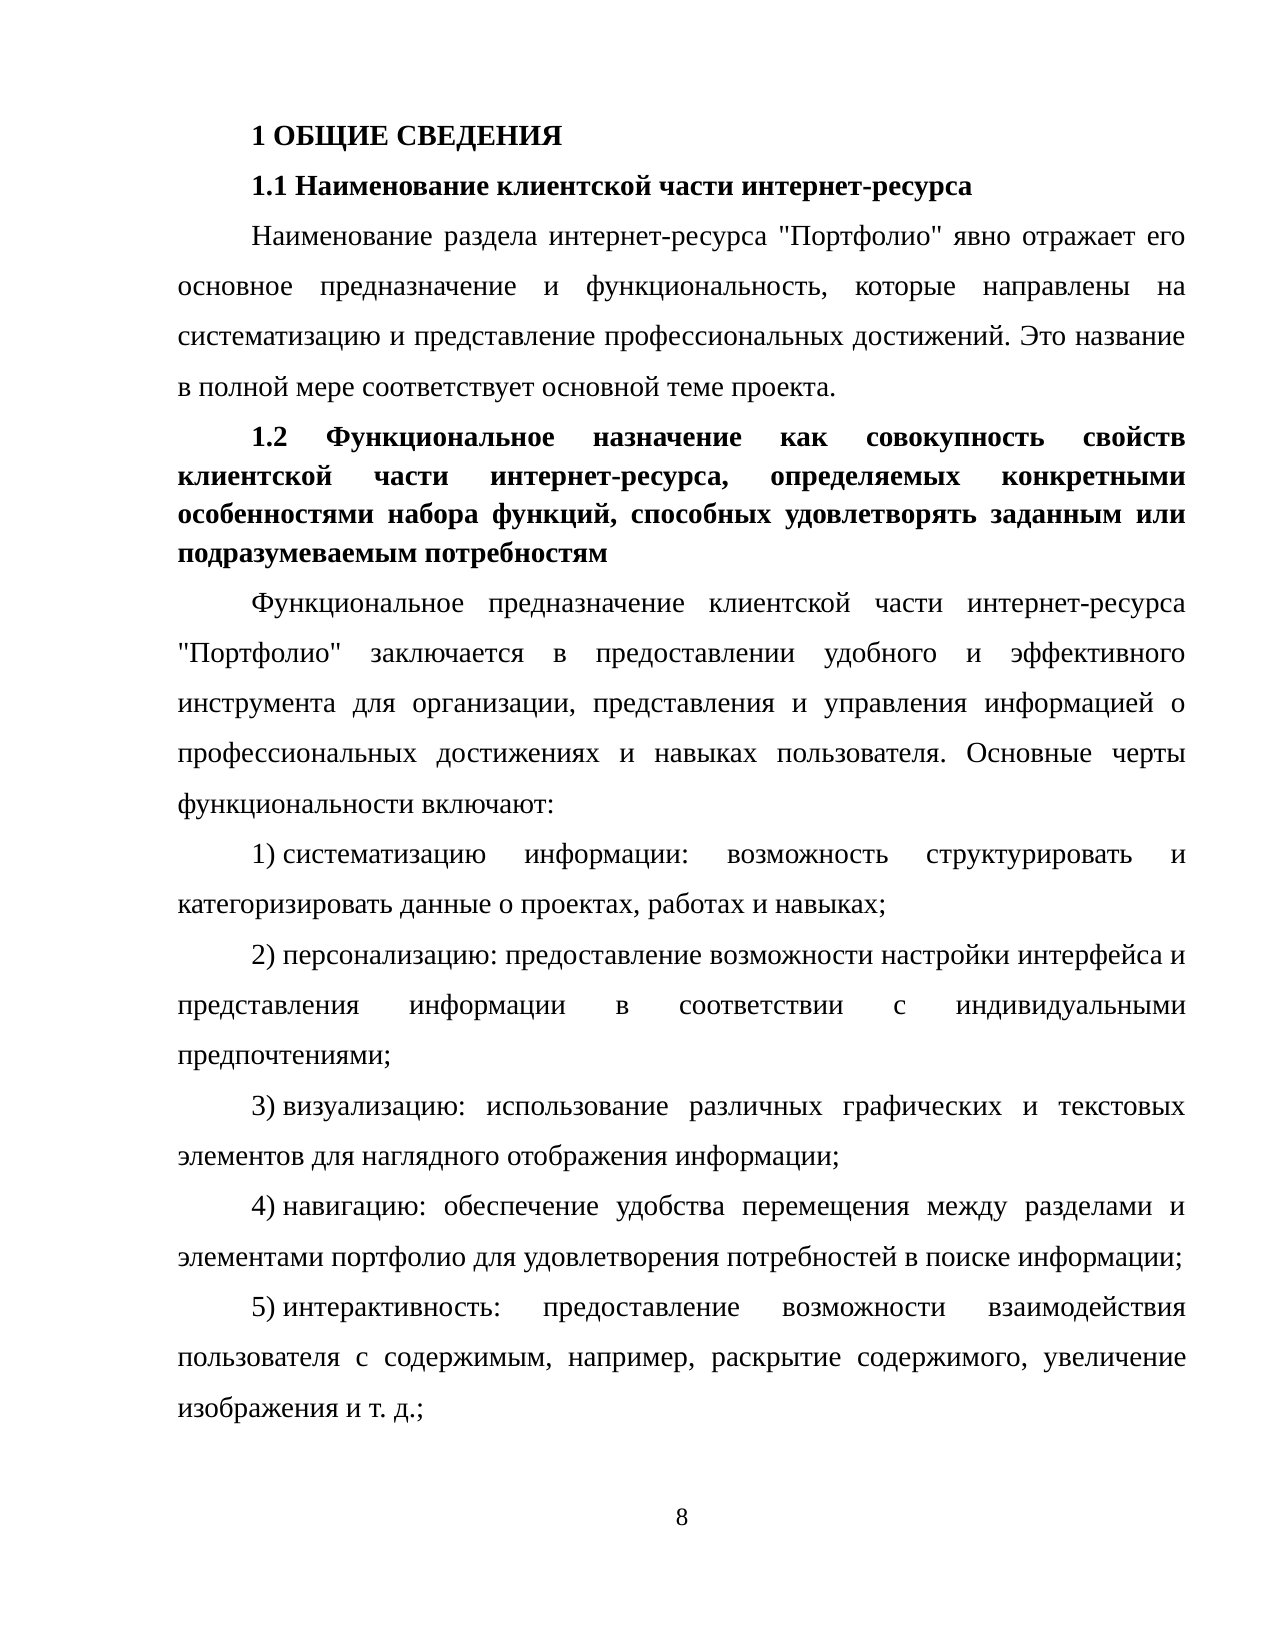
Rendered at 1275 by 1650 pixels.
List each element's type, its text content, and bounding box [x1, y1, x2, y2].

title 1.1 Наименование клиентской части интернет-ресурса [177, 168, 1186, 202]
list персонализацию: предоставление возможности настройки интерфейса и представления информации в соответствии с индивидуальными предпочтениями; [177, 937, 1186, 1071]
list визуализацию: использование различных графических и текстовых элементов для наглядного отображения информации; [177, 1088, 1186, 1172]
text Наименование раздела интернет-ресурса "Портфолио" явно отражает его основное предназначение и функциональность, которые направлены на систематизацию и представление профессиональных достижений. Это название в полной мере соответствует основной теме проекта. [177, 218, 1186, 402]
list систематизацию информации: возможность структурировать и категоризировать данные о проектах, работах и навыках; [177, 836, 1186, 920]
list навигацию: обеспечение удобства перемещения между разделами и элементами портфолио для удовлетворения потребностей в поиске информации; [177, 1188, 1186, 1272]
title 1 ОБЩИЕ СВЕДЕНИЯ [177, 118, 1186, 152]
title 1.2 Функциональное назначение как совокупность свойств клиентской части интернет-ресурса, определяемых конкретными особенностями набора функций, способных удовлетворять заданным или подразумеваемым потребностям [177, 419, 1186, 568]
text Функциональное предназначение клиентской части интернет-ресурса "Портфолио" заключается в предоставлении удобного и эффективного инструмента для организации, представления и управления информацией о профессиональных достижениях и навыках пользователя. Основные черты функциональности включают: [177, 585, 1186, 819]
list интерактивность: предоставление возможности взаимодействия пользователя с содержимым, например, раскрытие содержимого, увеличение изображения и т. д.; [177, 1289, 1186, 1423]
